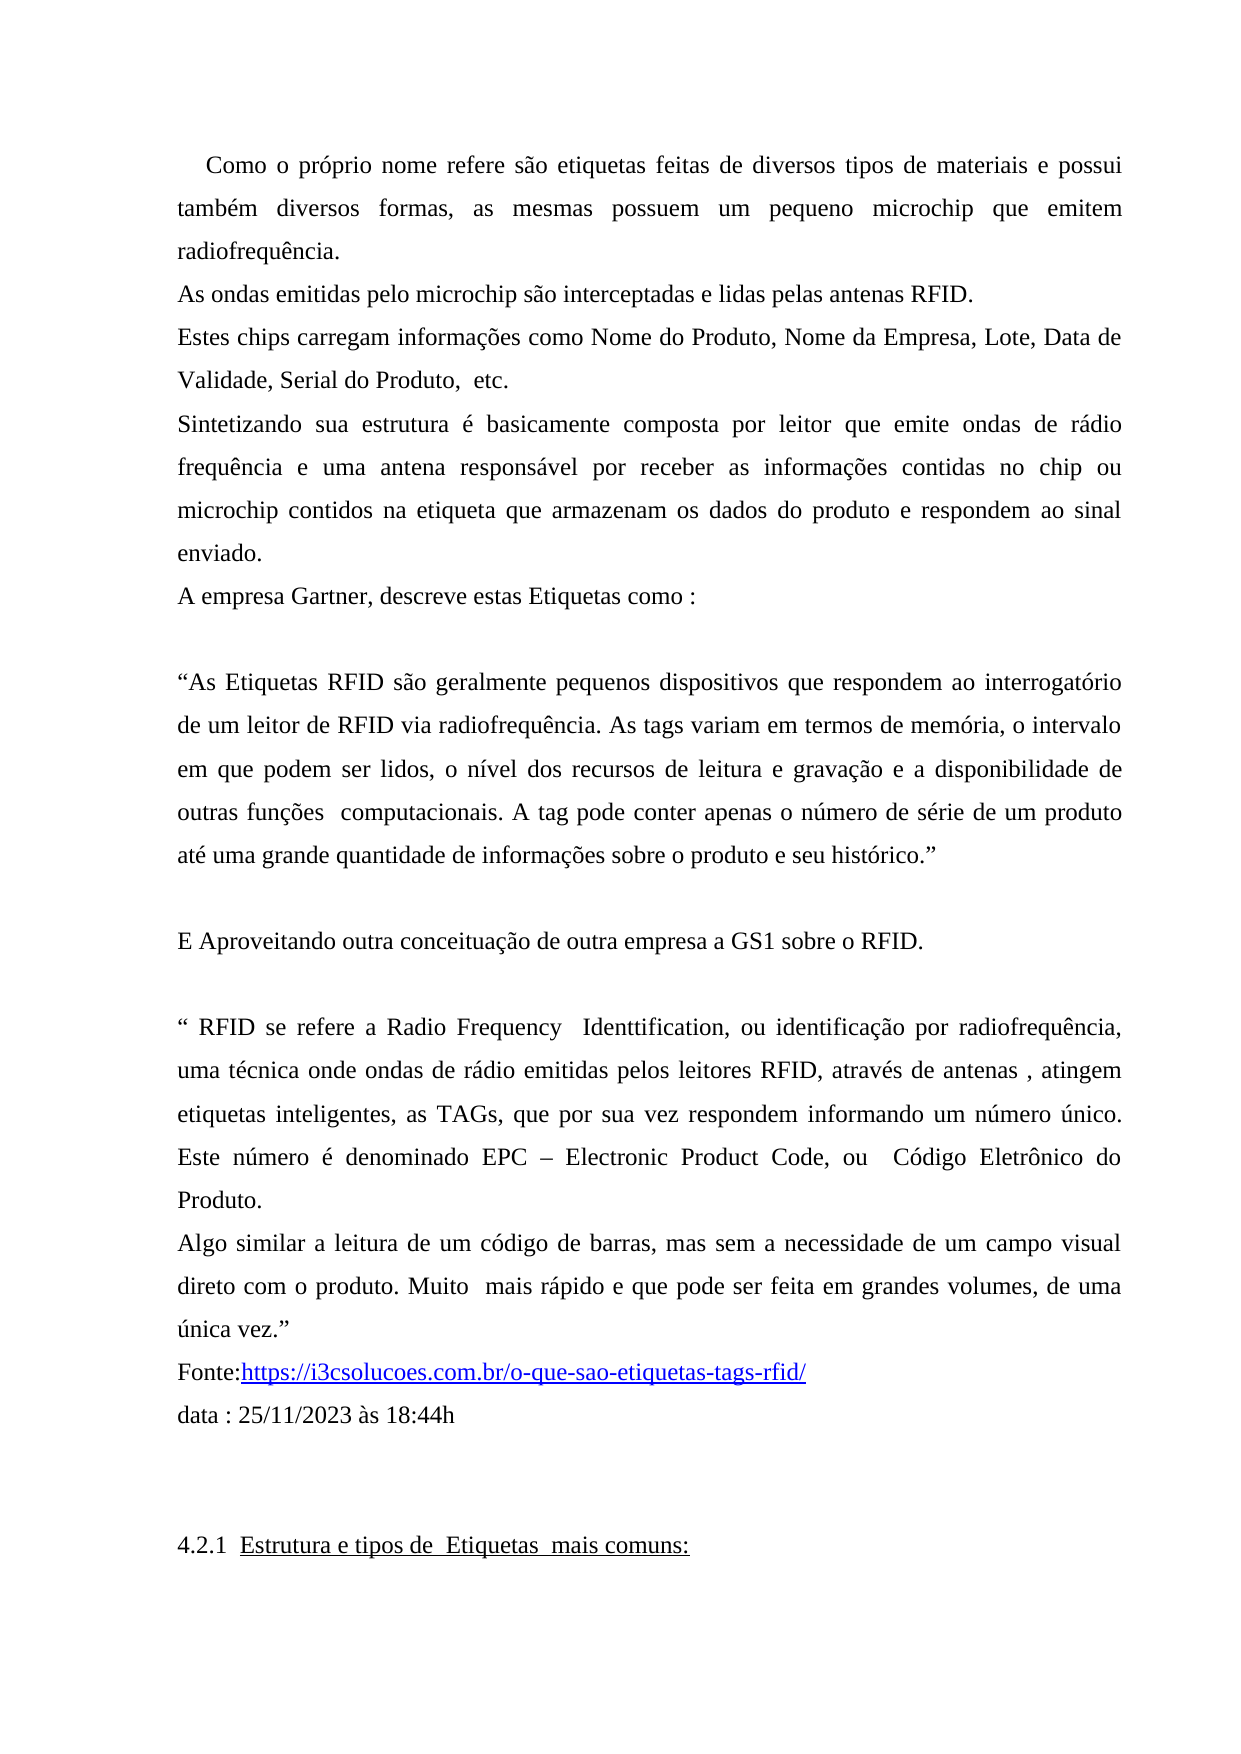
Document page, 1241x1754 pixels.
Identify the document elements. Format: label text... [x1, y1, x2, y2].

text Algo similar a leitura de um código de barras, mas sem a necessidade de um campo visual direto com o produto. Muito mais rápido e que pode ser feita em grandes volumes, de uma única vez.” [177, 1228, 1123, 1343]
text A empresa Gartner, descreve estas Etiquetas como : [177, 581, 1123, 610]
text Estes chips carregam informações como Nome do Produto, Nome da Empresa, Lote, Data de Validade, Serial do Produto, etc. [177, 322, 1123, 394]
text Fonte:https://i3csolucoes.com.br/o-que-sao-etiquetas-tags-rfid/ [177, 1357, 1123, 1386]
text “As Etiquetas RFID são geralmente pequenos dispositivos que respondem ao interrogatório de um leitor de RFID via radiofrequência. As tags variam em termos de memória, o intervalo em que podem ser lidos, o nível dos recursos de leitura e gravação e a disponibilidade de outras funções computacionais. A tag pode conter apenas o número de série de um produto até uma grande quantidade de informações sobre o produto e seu histórico.” [177, 667, 1123, 869]
text As ondas emitidas pelo microchip são interceptadas e lidas pelas antenas RFID. [177, 279, 1123, 308]
text Sintetizando sua estrutura é basicamente composta por leitor que emite ondas de rádio frequência e uma antena responsável por receber as informações contidas no chip ou microchip contidos na etiqueta que armazenam os dados do produto e respondem ao sinal enviado. [177, 409, 1123, 567]
text 4.2.1 Estrutura e tipos de Etiquetas mais comuns: [177, 1530, 1123, 1559]
text Como o próprio nome refere são etiquetas feitas de diversos tipos de materiais e possui também diversos formas, as mesmas possuem um pequeno microchip que emitem radiofrequência. [177, 150, 1123, 265]
text E Aproveitando outra conceituação de outra empresa a GS1 sobre o RFID. [177, 926, 1123, 955]
text “ RFID se refere a Radio Frequency Identtification, ou identificação por radiofrequência, uma técnica onde ondas de rádio emitidas pelos leitores RFID, através de antenas , atingem etiquetas inteligentes, as TAGs, que por sua vez respondem informando um número único. Este número é denominado EPC – Electronic Product Code, ou Código Eletrônico do Produto. [177, 1012, 1123, 1214]
text data : 25/11/2023 às 18:44h [177, 1401, 1123, 1429]
